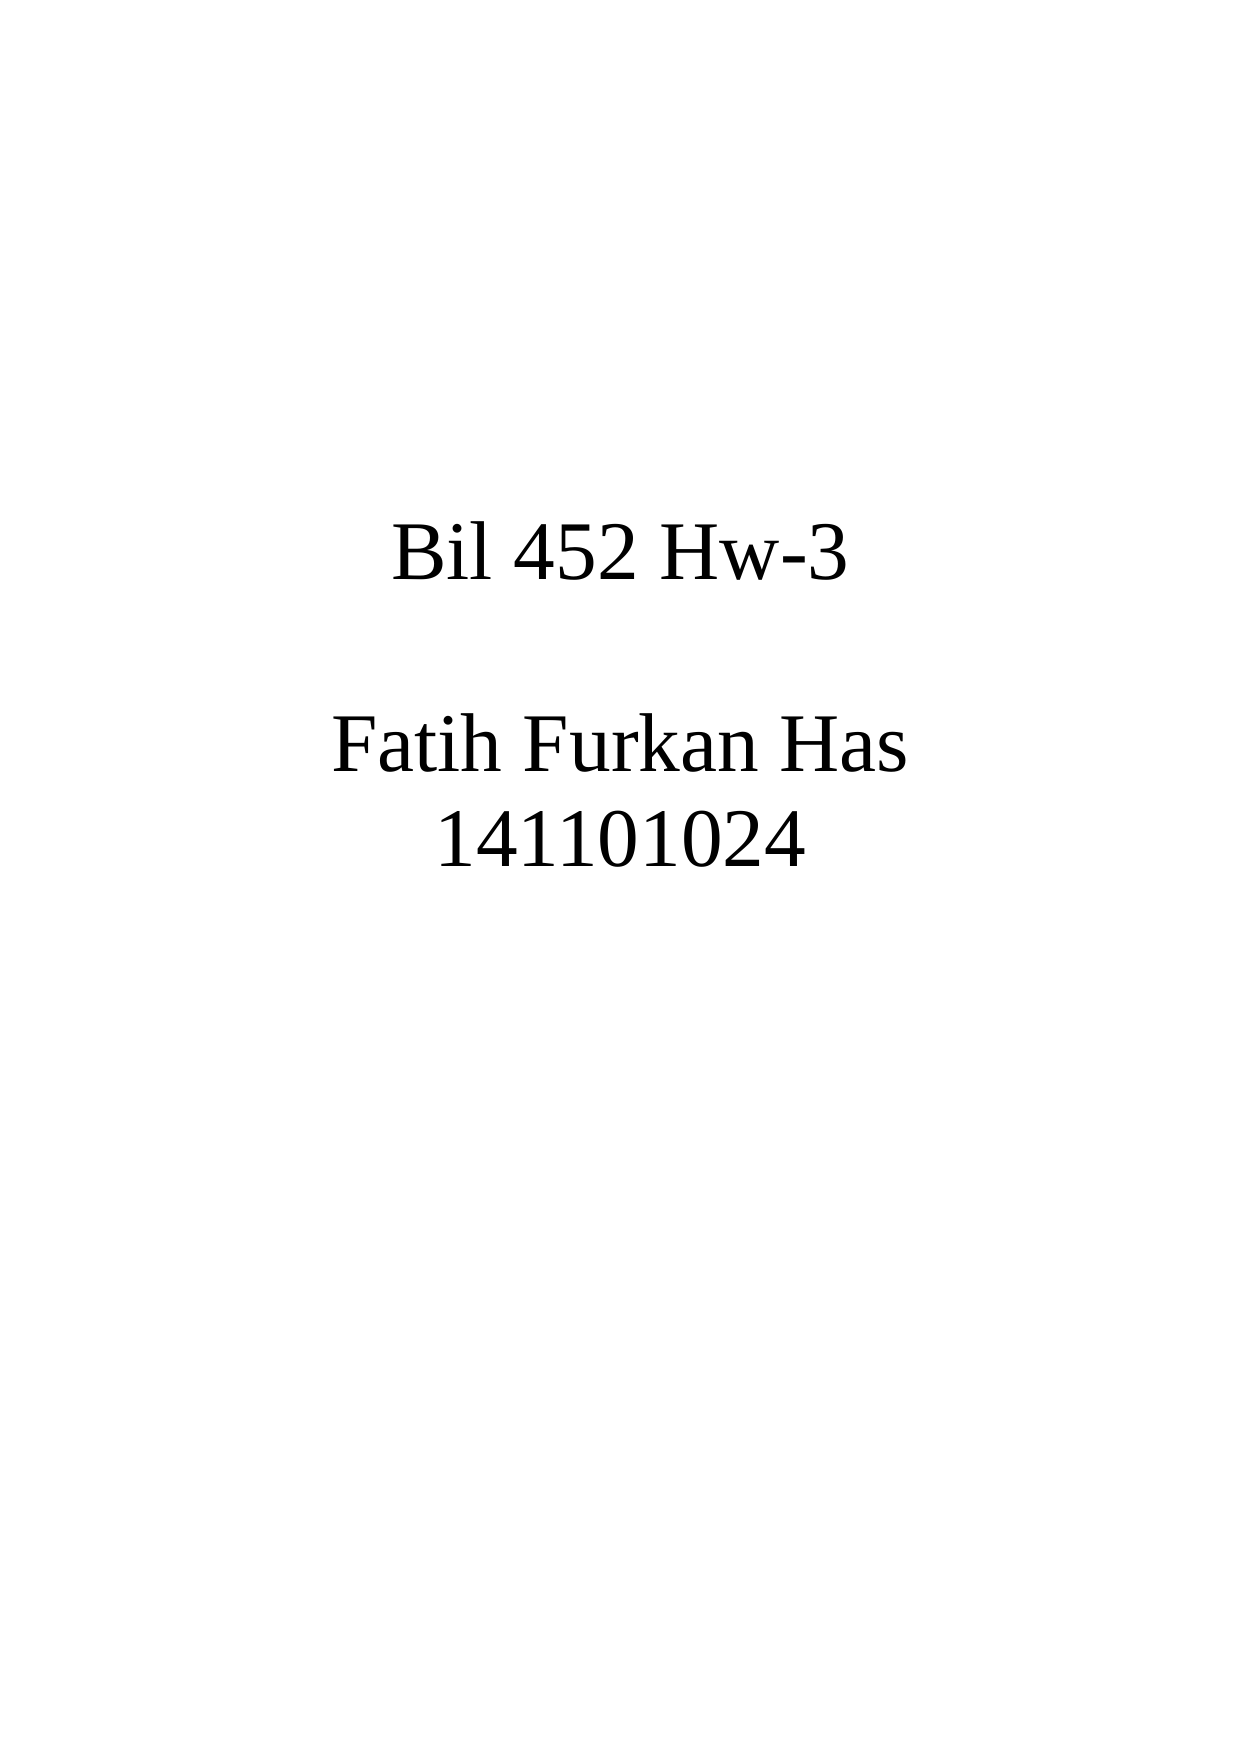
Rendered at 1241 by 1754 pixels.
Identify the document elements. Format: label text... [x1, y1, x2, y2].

text 141101024 [118, 789, 1122, 885]
text Bil 452 Hw-3 [118, 501, 1122, 597]
text Fatih Furkan Has [118, 693, 1122, 789]
